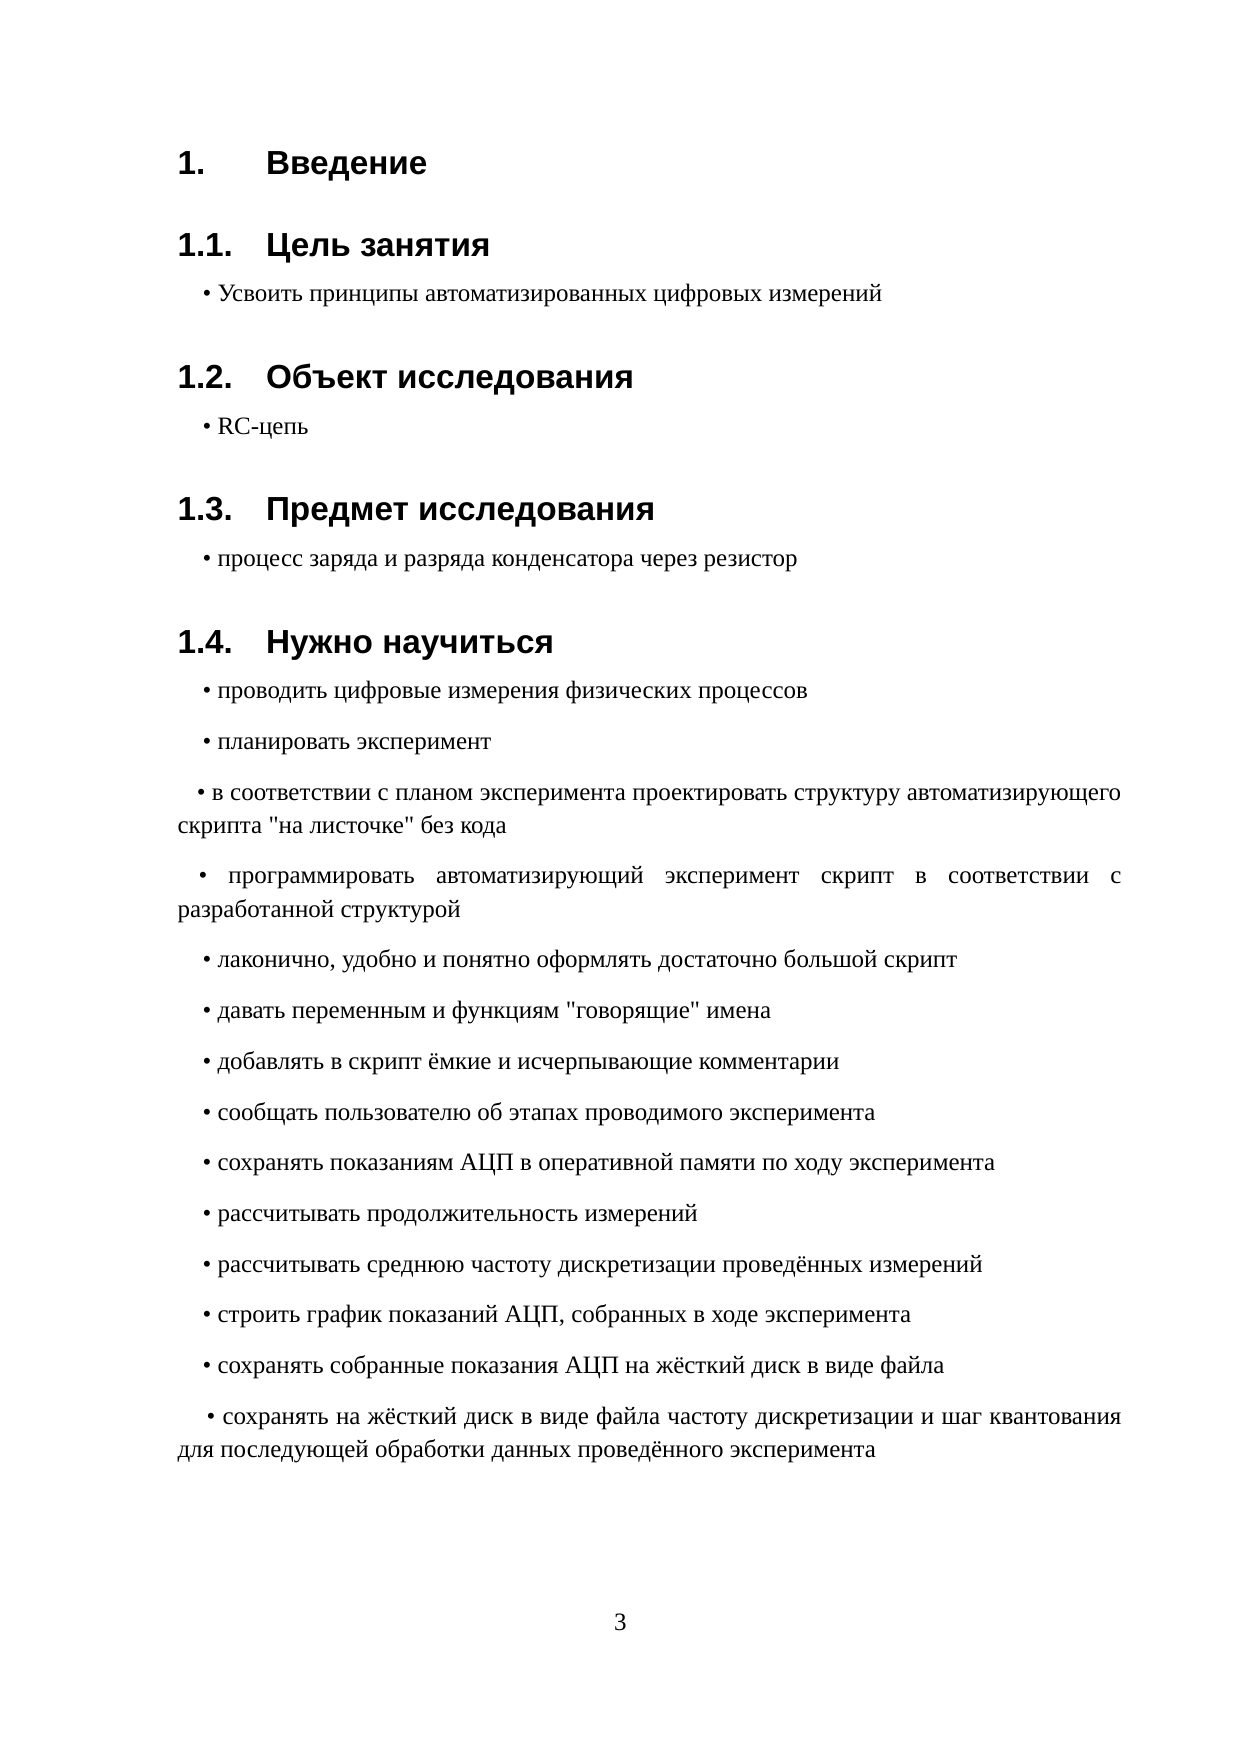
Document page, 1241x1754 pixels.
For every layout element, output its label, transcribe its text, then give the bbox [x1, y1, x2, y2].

text • строить график показаний АЦП, собранных в ходе эксперимента [177, 1299, 1122, 1328]
text • сохранять показаниям АЦП в оперативной памяти по ходу эксперимента [177, 1147, 1122, 1176]
text • добавлять в скрипт ёмкие и исчерпывающие комментарии [177, 1046, 1122, 1074]
text • программировать автоматизирующий эксперимент скрипт в соответствии с разработанной структурой [177, 861, 1122, 922]
subtitle Введение [177, 143, 1093, 182]
subtitle Предмет исследования [177, 489, 1093, 528]
subtitle Объект исследования [177, 357, 1093, 396]
subtitle Нужно научиться [177, 622, 1093, 660]
text • сохранять на жёсткий диск в виде файла частоту дискретизации и шаг квантования для последующей обработки данных проведённого эксперимента [177, 1401, 1122, 1463]
text • давать переменным и функциям "говорящие" имена [177, 995, 1122, 1024]
text • в соответствии с планом эксперимента проектировать структуру автоматизирующего скрипта "на листочке" без кода [177, 777, 1122, 839]
subtitle Цель занятия [177, 225, 1093, 263]
text • сообщать пользователю об этапах проводимого эксперимента [177, 1097, 1122, 1125]
text • планировать эксперимент [177, 726, 1122, 755]
text • Усвоить принципы автоматизированных цифровых измерений [177, 278, 1122, 307]
text • сохранять собранные показания АЦП на жёсткий диск в виде файла [177, 1350, 1122, 1379]
text • рассчитывать продолжительность измерений [177, 1198, 1122, 1227]
text • процесс заряда и разряда конденсатора через резистор [177, 543, 1122, 572]
text • лаконично, удобно и понятно оформлять достаточно большой скрипт [177, 944, 1122, 973]
text • рассчитывать среднюю частоту дискретизации проведённых измерений [177, 1249, 1122, 1277]
text • проводить цифровые измерения физических процессов [177, 675, 1122, 704]
text • RC-цепь [177, 411, 1122, 439]
